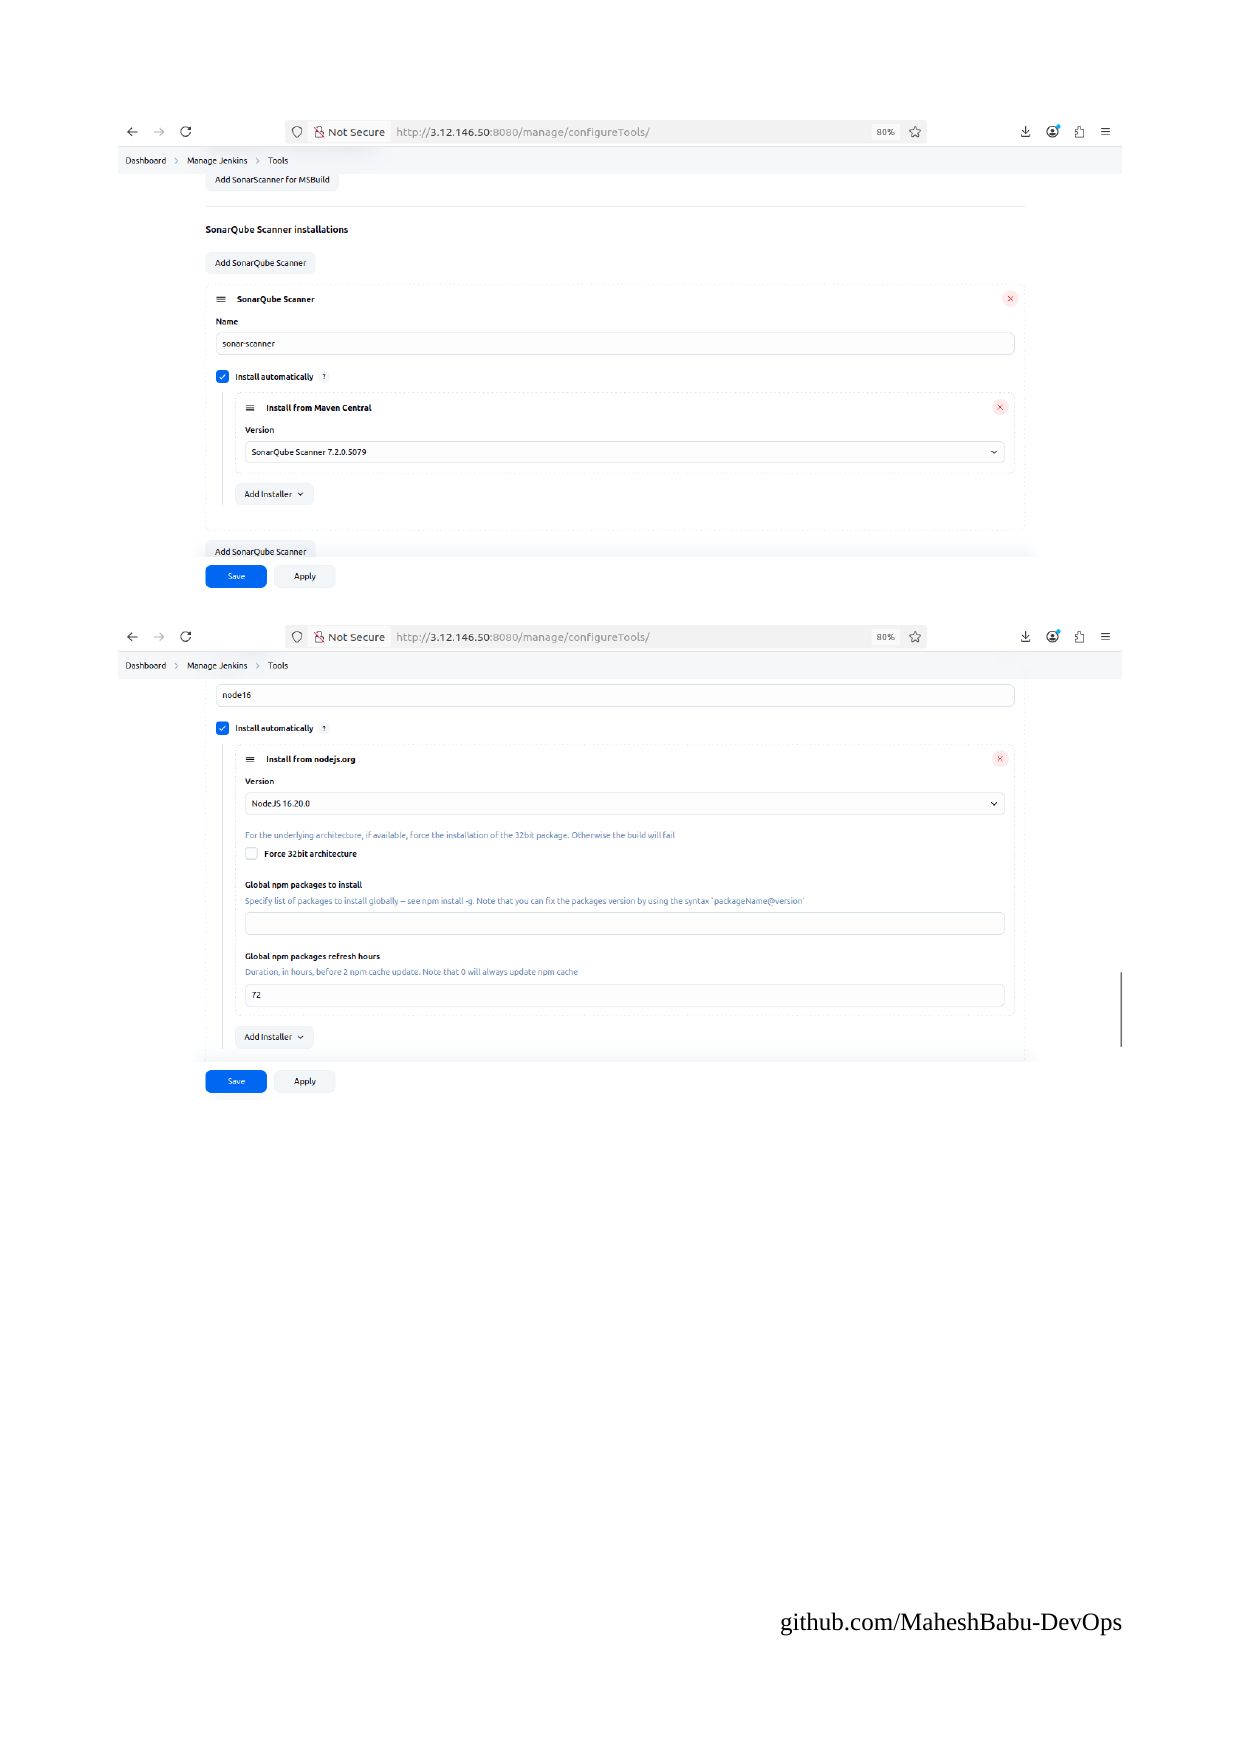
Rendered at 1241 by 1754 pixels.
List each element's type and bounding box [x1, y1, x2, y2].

picture [118, 118, 1123, 595]
picture [118, 623, 1123, 1100]
